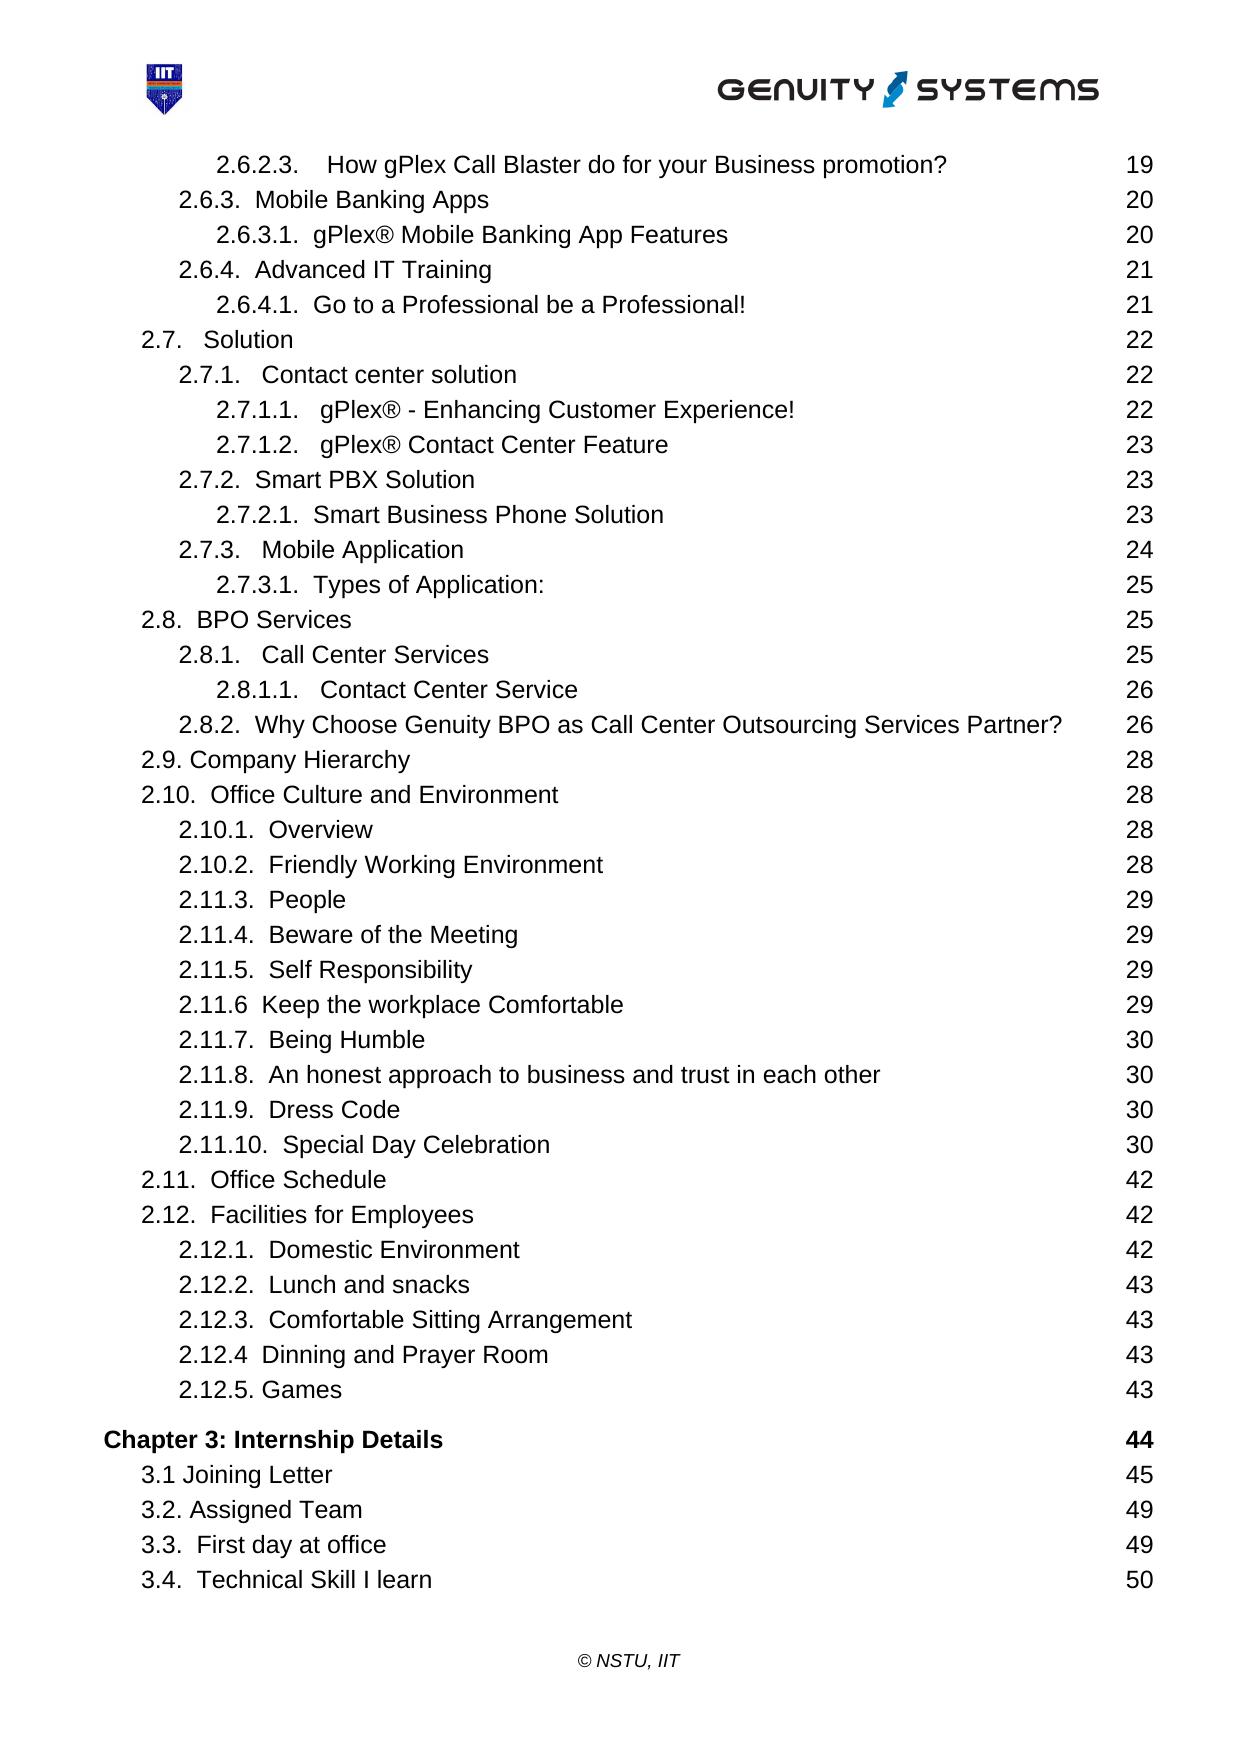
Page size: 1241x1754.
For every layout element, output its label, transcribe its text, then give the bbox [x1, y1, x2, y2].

text 2.12.2. Lunch and snacks 43 [178, 1270, 1153, 1299]
text 2.7.1.1. gPlex® - Enhancing Customer Experience! 22 [216, 395, 1153, 424]
text 2.12. Facilities for Employees 42 [141, 1200, 1153, 1229]
text 2.7.1. Contact center solution 22 [178, 360, 1153, 389]
text 2.8.2. Why Choose Genuity BPO as Call Center Outsourcing Services Partner? 26 [178, 710, 1153, 739]
text 2.10.1. Overview 28 [178, 815, 1153, 844]
text 2.11.10. Special Day Celebration 30 [178, 1130, 1153, 1159]
text 2.12.4 Dinning and Prayer Room 43 [178, 1340, 1153, 1369]
text 3.3. First day at office 49 [141, 1529, 1153, 1558]
text 2.12.1. Domestic Environment 42 [178, 1235, 1153, 1264]
picture [714, 70, 1101, 108]
picture [137, 62, 192, 117]
text 2.8. BPO Services 25 [141, 605, 1153, 634]
text 2.11.8. An honest approach to business and trust in each other 30 [178, 1060, 1153, 1089]
text 2.7.2. Smart PBX Solution 23 [178, 465, 1153, 494]
text 2.11.5. Self Responsibility 29 [178, 955, 1153, 984]
text Chapter 3: Internship Details 44 [103, 1424, 1153, 1453]
text 3.2. Assigned Team 49 [141, 1494, 1153, 1523]
text 2.11. Office Schedule 42 [141, 1165, 1153, 1194]
text 2.11.9. Dress Code 30 [178, 1095, 1153, 1124]
text 2.12.3. Comfortable Sitting Arrangement 43 [178, 1305, 1153, 1334]
text 2.9. Company Hierarchy 28 [141, 745, 1153, 774]
text 2.10. Office Culture and Environment 28 [141, 780, 1153, 809]
text 2.11.7. Being Humble 30 [178, 1025, 1153, 1054]
text 3.1 Joining Letter 45 [141, 1459, 1153, 1488]
text 2.6.4. Advanced IT Training 21 [178, 255, 1153, 284]
text 2.6.4.1. Go to a Professional be a Professional! 21 [216, 290, 1153, 319]
text 2.8.1.1. Contact Center Service 26 [216, 675, 1153, 704]
text 2.12.5. Games 43 [178, 1375, 1153, 1404]
text 2.7.1.2. gPlex® Contact Center Feature 23 [216, 430, 1153, 459]
text 2.11.4. Beware of the Meeting 29 [178, 920, 1153, 949]
text 3.4. Technical Skill I learn 50 [141, 1564, 1153, 1593]
text 2.11.3. People 29 [178, 885, 1153, 914]
text 2.8.1. Call Center Services 25 [178, 640, 1153, 669]
text 2.6.3.1. gPlex® Mobile Banking App Features 20 [216, 220, 1153, 249]
text 2.7.2.1. Smart Business Phone Solution 23 [216, 500, 1153, 529]
text 2.6.2.3. How gPlex Call Blaster do for your Business promotion? 19 [216, 150, 1153, 179]
text 2.10.2. Friendly Working Environment 28 [178, 850, 1153, 879]
text 2.11.6 Keep the workplace Comfortable 29 [178, 990, 1153, 1019]
text 2.7. Solution 22 [141, 325, 1153, 354]
text 2.6.3. Mobile Banking Apps 20 [178, 185, 1153, 214]
text 2.7.3. Mobile Application 24 [178, 535, 1153, 564]
text 2.7.3.1. Types of Application: 25 [216, 570, 1153, 599]
